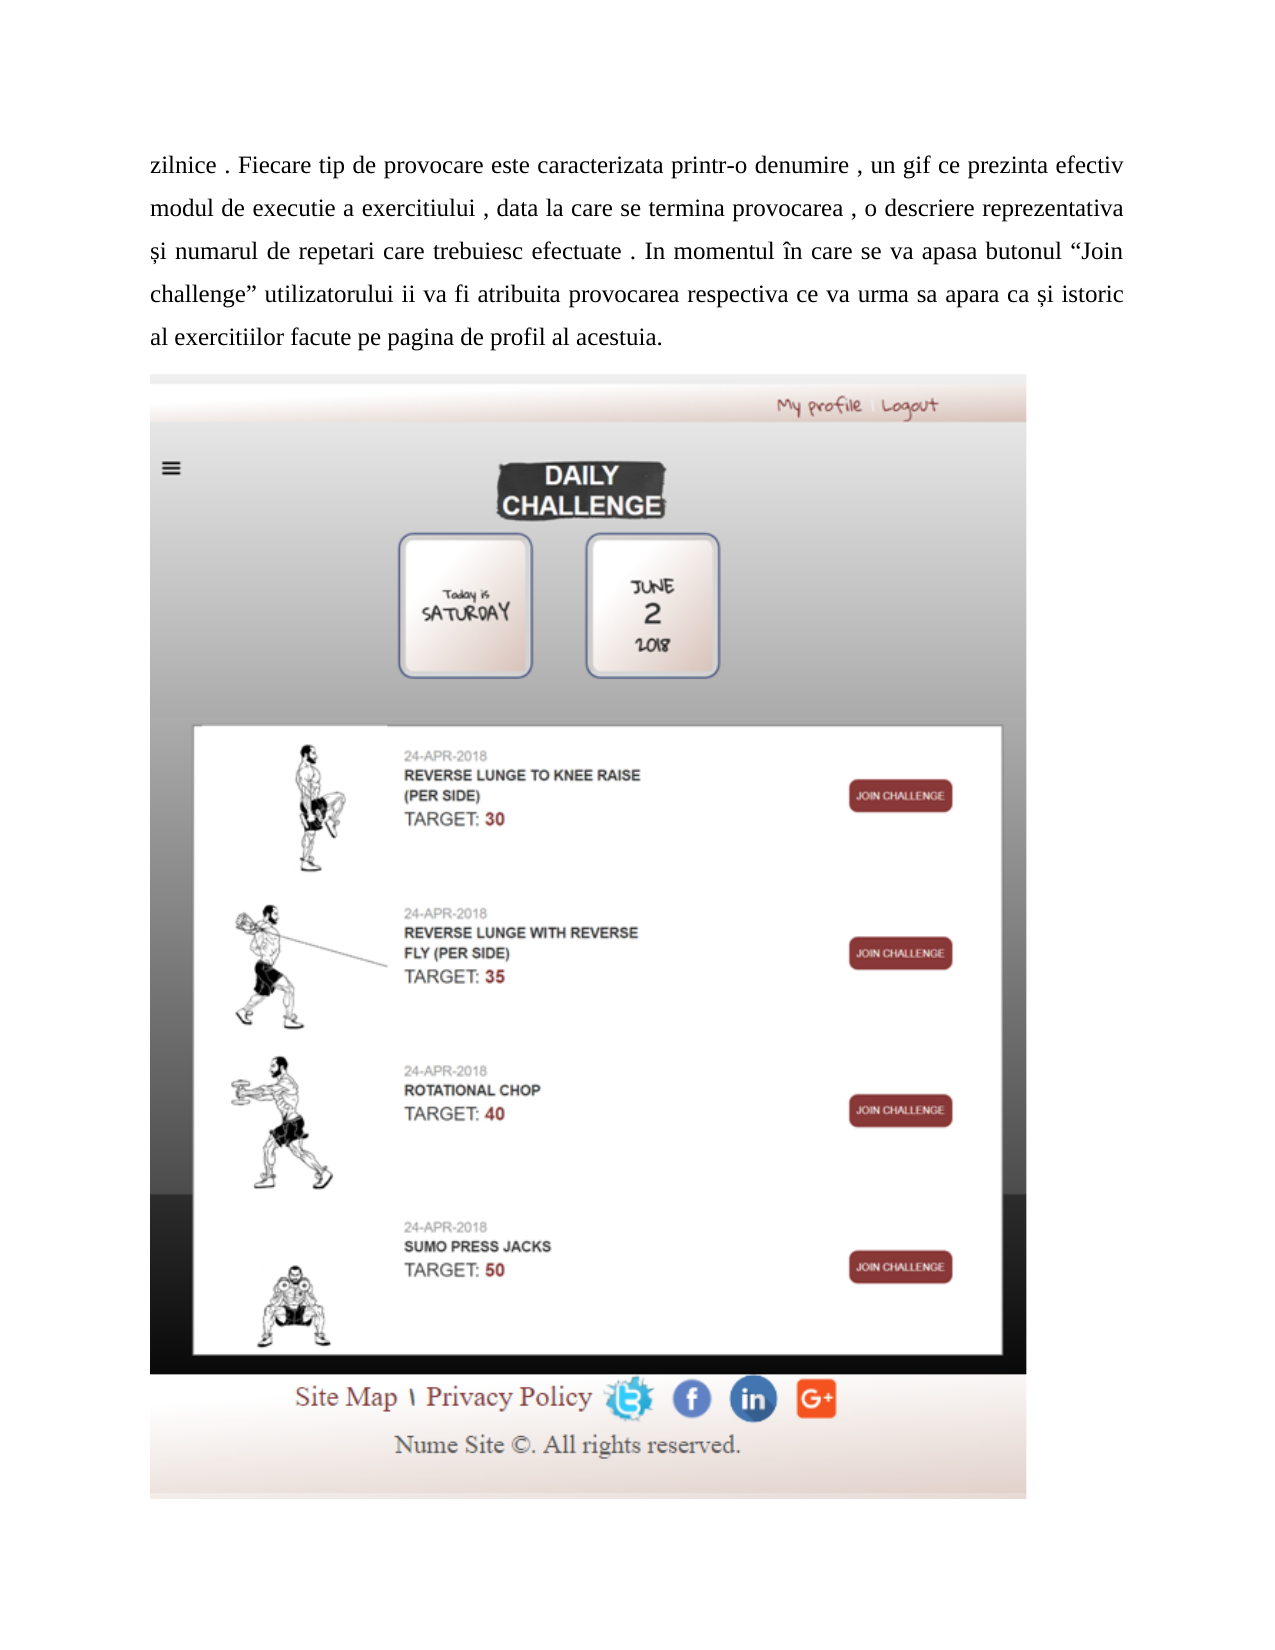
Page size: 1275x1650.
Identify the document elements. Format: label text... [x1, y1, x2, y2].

picture [150, 370, 1027, 1499]
text zilnice . Fiecare tip de provocare este caracterizata printr-o denumire , un gif ce prezinta efectiv modul de executie a exercitiului , data la care se termina provocarea , o descriere reprezentativa și numarul de repetari care trebuiesc efectuate . In momentul în care se va apasa butonul “Join challenge” utilizatorului ii va fi atribuita provocarea respectiva ce va urma sa apara ca și istoric al exercitiilor facute pe pagina de profil al acestuia. [150, 150, 1125, 351]
